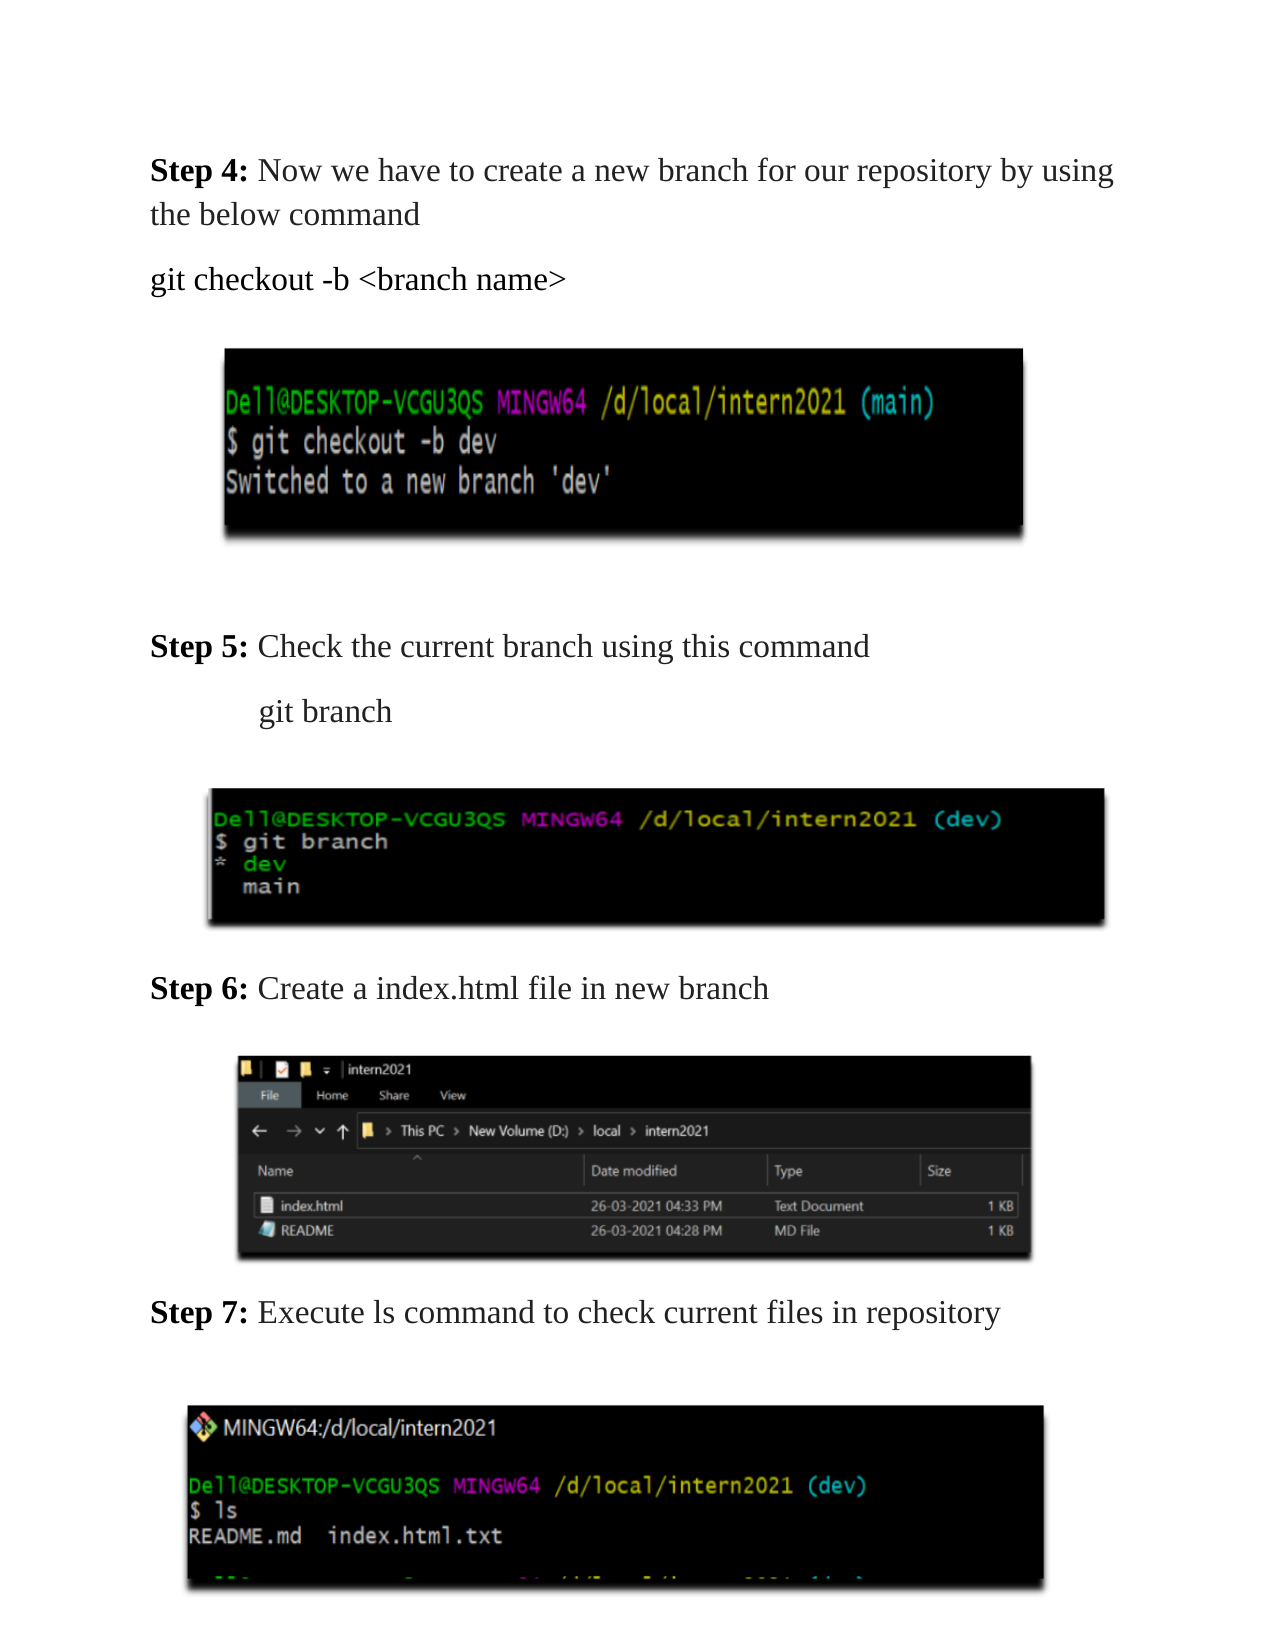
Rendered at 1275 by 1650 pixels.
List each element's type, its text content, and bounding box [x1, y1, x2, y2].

picture [175, 773, 1138, 963]
picture [204, 326, 1046, 584]
text Step 6: Create a index.html file in new branch [150, 756, 1125, 1006]
text git checkout -b <branch name> [150, 259, 1125, 297]
text Step 4: Now we have to create a new branch for our repository by using the below command [150, 150, 1125, 232]
picture [162, 1380, 1068, 1619]
text git branch [150, 691, 1125, 729]
text Step 5: Check the current branch using this command [150, 626, 1125, 664]
text Step 7: Execute ls command to check current files in repository [150, 1292, 1125, 1331]
picture [214, 1035, 1049, 1283]
